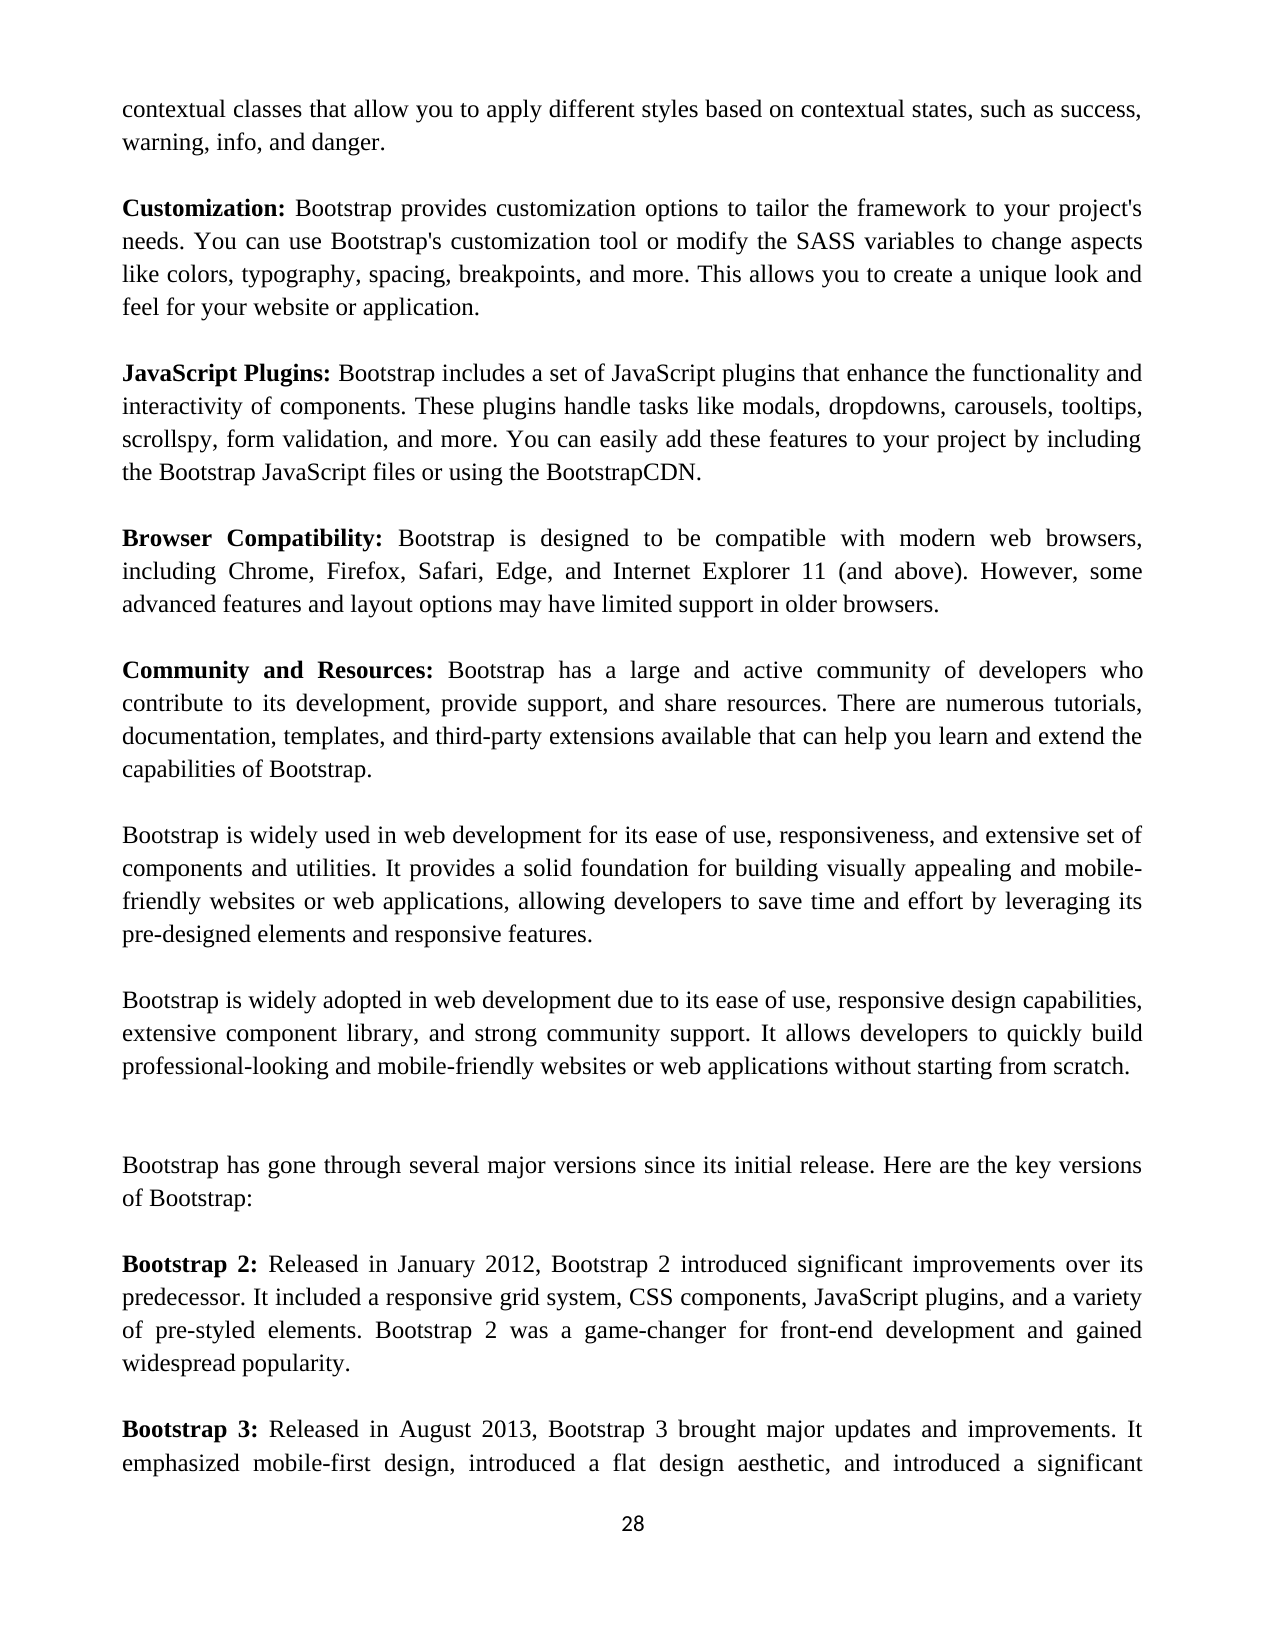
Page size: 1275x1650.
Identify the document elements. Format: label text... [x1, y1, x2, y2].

text Bootstrap is widely adopted in web development due to its ease of use, responsive design capabilities, extensive component library, and strong community support. It allows developers to quickly build professional-looking and mobile-friendly websites or web applications without starting from scratch. [122, 985, 1144, 1080]
text Bootstrap 2: Released in January 2012, Bootstrap 2 introduced significant improvements over its predecessor. It included a responsive grid system, CSS components, JavaScript plugins, and a variety of pre-styled elements. Bootstrap 2 was a game-changer for front-end development and gained widespread popularity. [122, 1249, 1144, 1377]
text JavaScript Plugins: Bootstrap includes a set of JavaScript plugins that enhance the functionality and interactivity of components. These plugins handle tasks like modals, dropdowns, carousels, tooltips, scrollspy, form validation, and more. You can easily add these features to your project by including the Bootstrap JavaScript files or using the BootstrapCDN. [122, 358, 1144, 486]
text Browser Compatibility: Bootstrap is designed to be compatible with modern web browsers, including Chrome, Firefox, Safari, Edge, and Internet Explorer 11 (and above). However, some advanced features and layout options may have limited support in older browsers. [122, 523, 1144, 618]
text Bootstrap has gone through several major versions since its initial release. Here are the key versions of Bootstrap: [122, 1150, 1144, 1212]
text Bootstrap is widely used in web development for its ease of use, responsiveness, and extensive set of components and utilities. It provides a solid foundation for building visually appealing and mobile-friendly websites or web applications, allowing developers to save time and effort by leveraging its pre-designed elements and responsive features. [122, 820, 1144, 948]
text contextual classes that allow you to apply different styles based on contextual states, such as success, warning, info, and danger. [122, 94, 1144, 156]
text Bootstrap 3: Released in August 2013, Bootstrap 3 brought major updates and improvements. It emphasized mobile-first design, introduced a flat design aesthetic, and introduced a significant [122, 1414, 1144, 1476]
text Community and Resources: Bootstrap has a large and active community of developers who contribute to its development, provide support, and share resources. There are numerous tutorials, documentation, templates, and third-party extensions available that can help you learn and extend the capabilities of Bootstrap. [122, 655, 1144, 783]
text Customization: Bootstrap provides customization options to tailor the framework to your project's needs. You can use Bootstrap's customization tool or modify the SASS variables to change aspects like colors, typography, spacing, breakpoints, and more. This allows you to create a unique look and feel for your website or application. [122, 193, 1144, 321]
